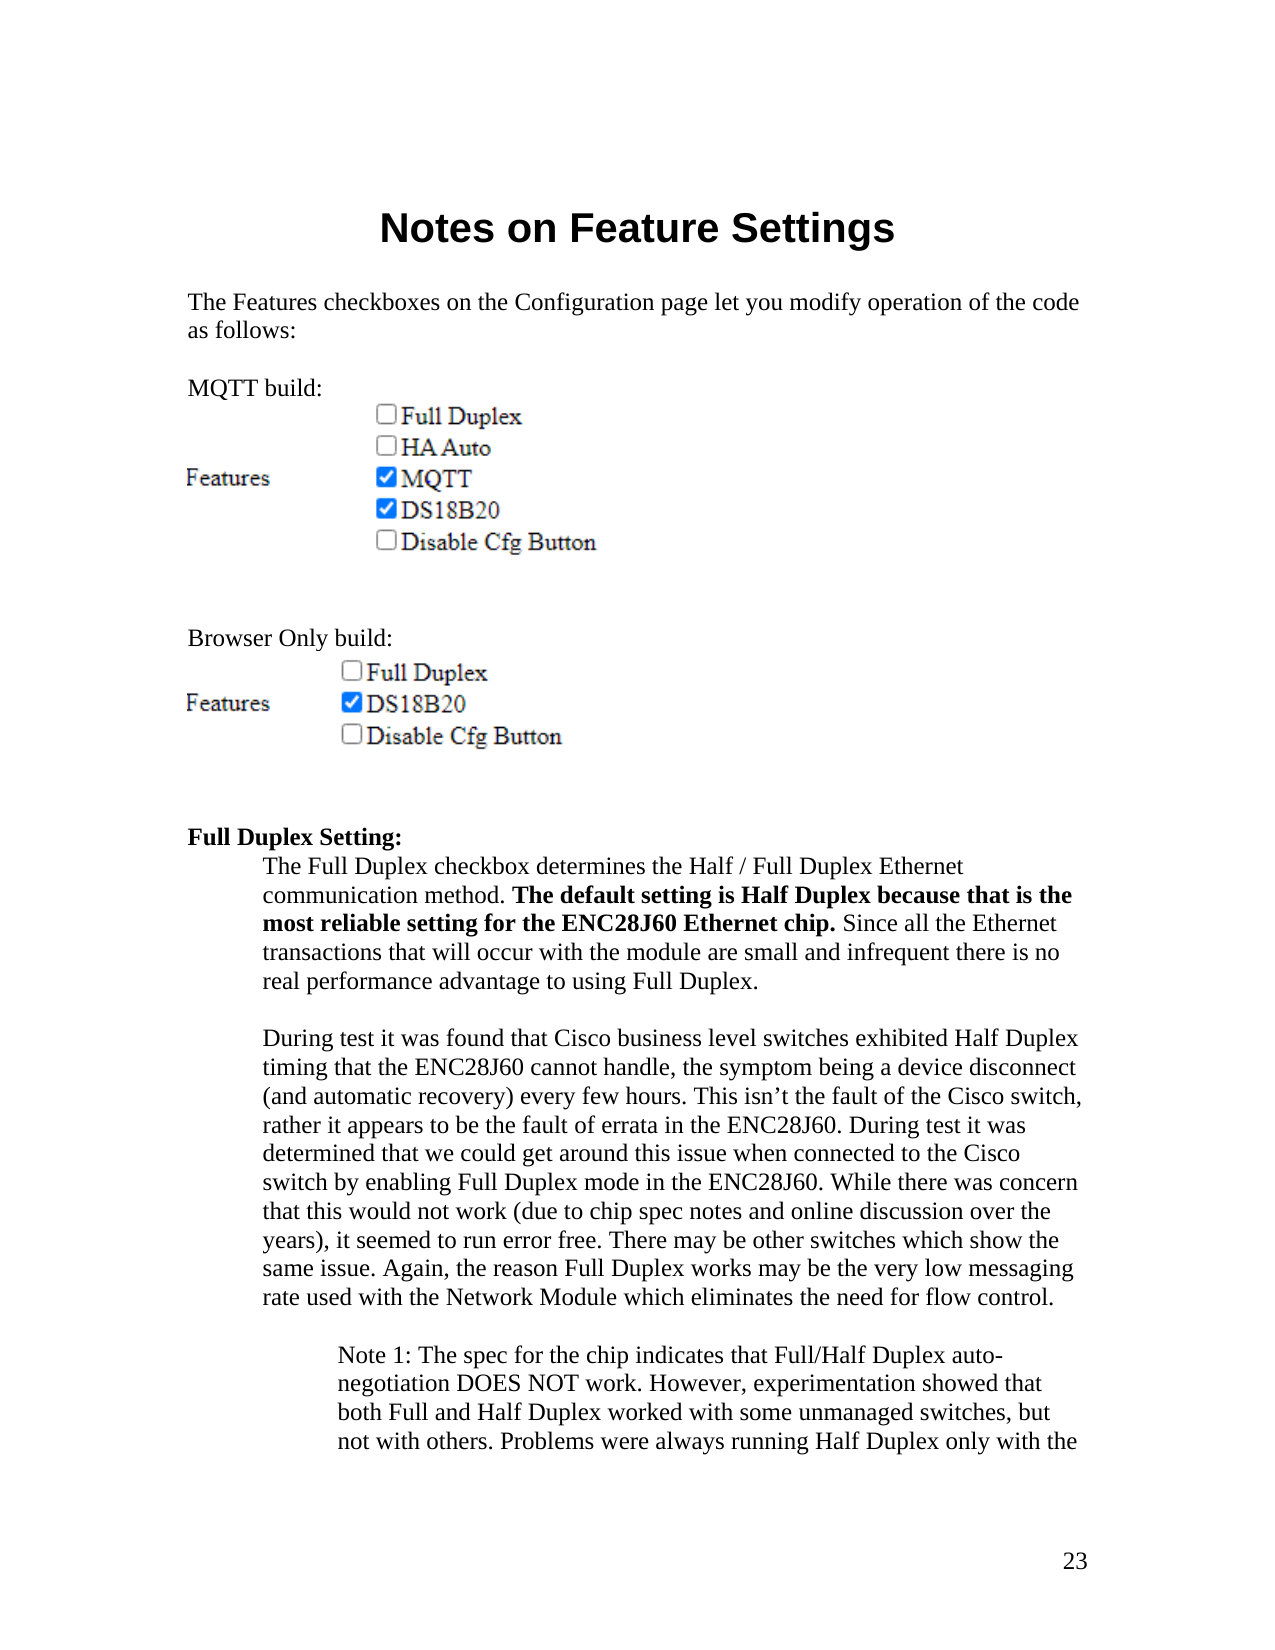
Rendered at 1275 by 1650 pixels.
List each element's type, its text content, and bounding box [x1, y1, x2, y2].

text Browser Only build: [187, 623, 1087, 652]
subtitle Notes on Feature Settings [187, 204, 1087, 252]
picture [187, 401, 632, 566]
text Note 1: The spec for the chip indicates that Full/Half Duplex auto-negotiation DOES NOT work. However, experimentation showed that both Full and Half Duplex worked with some unmanaged switches, but not with others. Problems were always running Half Duplex only with the [337, 1340, 1087, 1455]
text During test it was found that Cisco business level switches exhibited Half Duplex timing that the ENC28J60 cannot handle, the symptom being a device disconnect (and automatic recovery) every few hours. This isn’t the fault of the Cisco switch, rather it appears to be the fault of errata in the ENC28J60. During test it was determined that we could get around this issue when connected to the Cisco switch by enabling Full Duplex mode in the ENC28J60. While there was concern that this would not work (due to chip spec notes and online discussion over the years), it seemed to run error free. There may be other switches which show the same issue. Again, the reason Full Duplex works may be the very low messaging rate used with the Network Module which eliminates the need for flow control. [262, 1023, 1087, 1311]
text The Full Duplex checkbox determines the Half / Full Duplex Ethernet communication method. The default setting is Half Duplex because that is the most reliable setting for the ENC28J60 Ethernet chip. Since all the Ethernet transactions that will occur with the module are small and infrequent there is no real performance advantage to using Full Duplex. [262, 851, 1087, 995]
text Full Duplex Setting: [187, 822, 1087, 851]
text The Features checkboxes on the Configuration page let you modify operation of the code as follows: [187, 287, 1087, 344]
text MQTT build: [187, 373, 1087, 402]
picture [187, 651, 577, 765]
